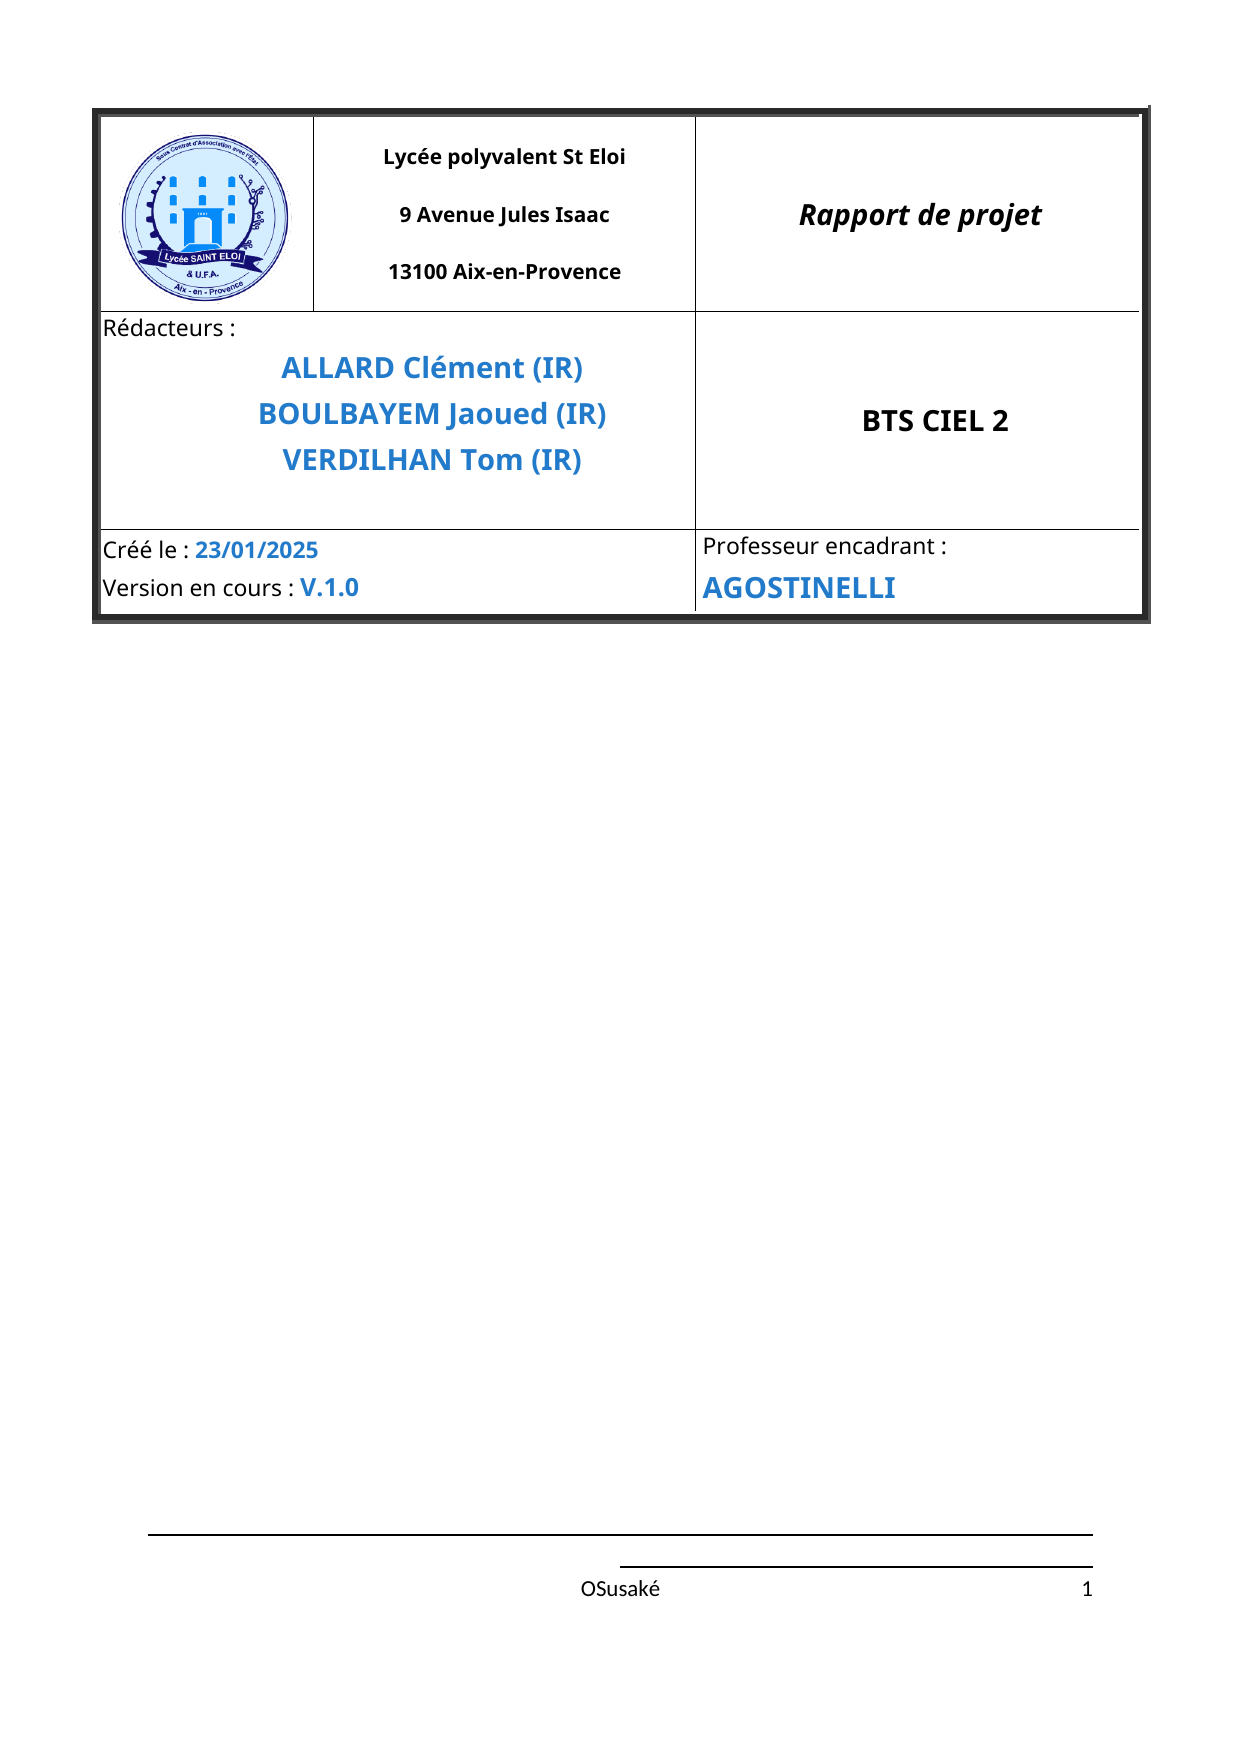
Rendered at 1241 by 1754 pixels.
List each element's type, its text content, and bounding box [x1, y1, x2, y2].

table_cell Professeur encadrant : AGOSTINELLI [696, 530, 1139, 611]
table_header Lycée polyvalent St Eloi 9 Avenue Jules Isaac 13100 Aix-en-Provence [314, 117, 695, 311]
table_cell Créé le : 23/01/2025 Version en cours : V.1.0 [101, 530, 695, 611]
table_header Rapport de projet [696, 117, 1139, 311]
table_cell Rédacteurs : ALLARD Clément (IR) BOULBAYEM Jaoued (IR) VERDILHAN Tom (IR) [101, 312, 695, 529]
table_cell BTS CIEL 2 [696, 312, 1139, 529]
table_header [101, 117, 313, 311]
